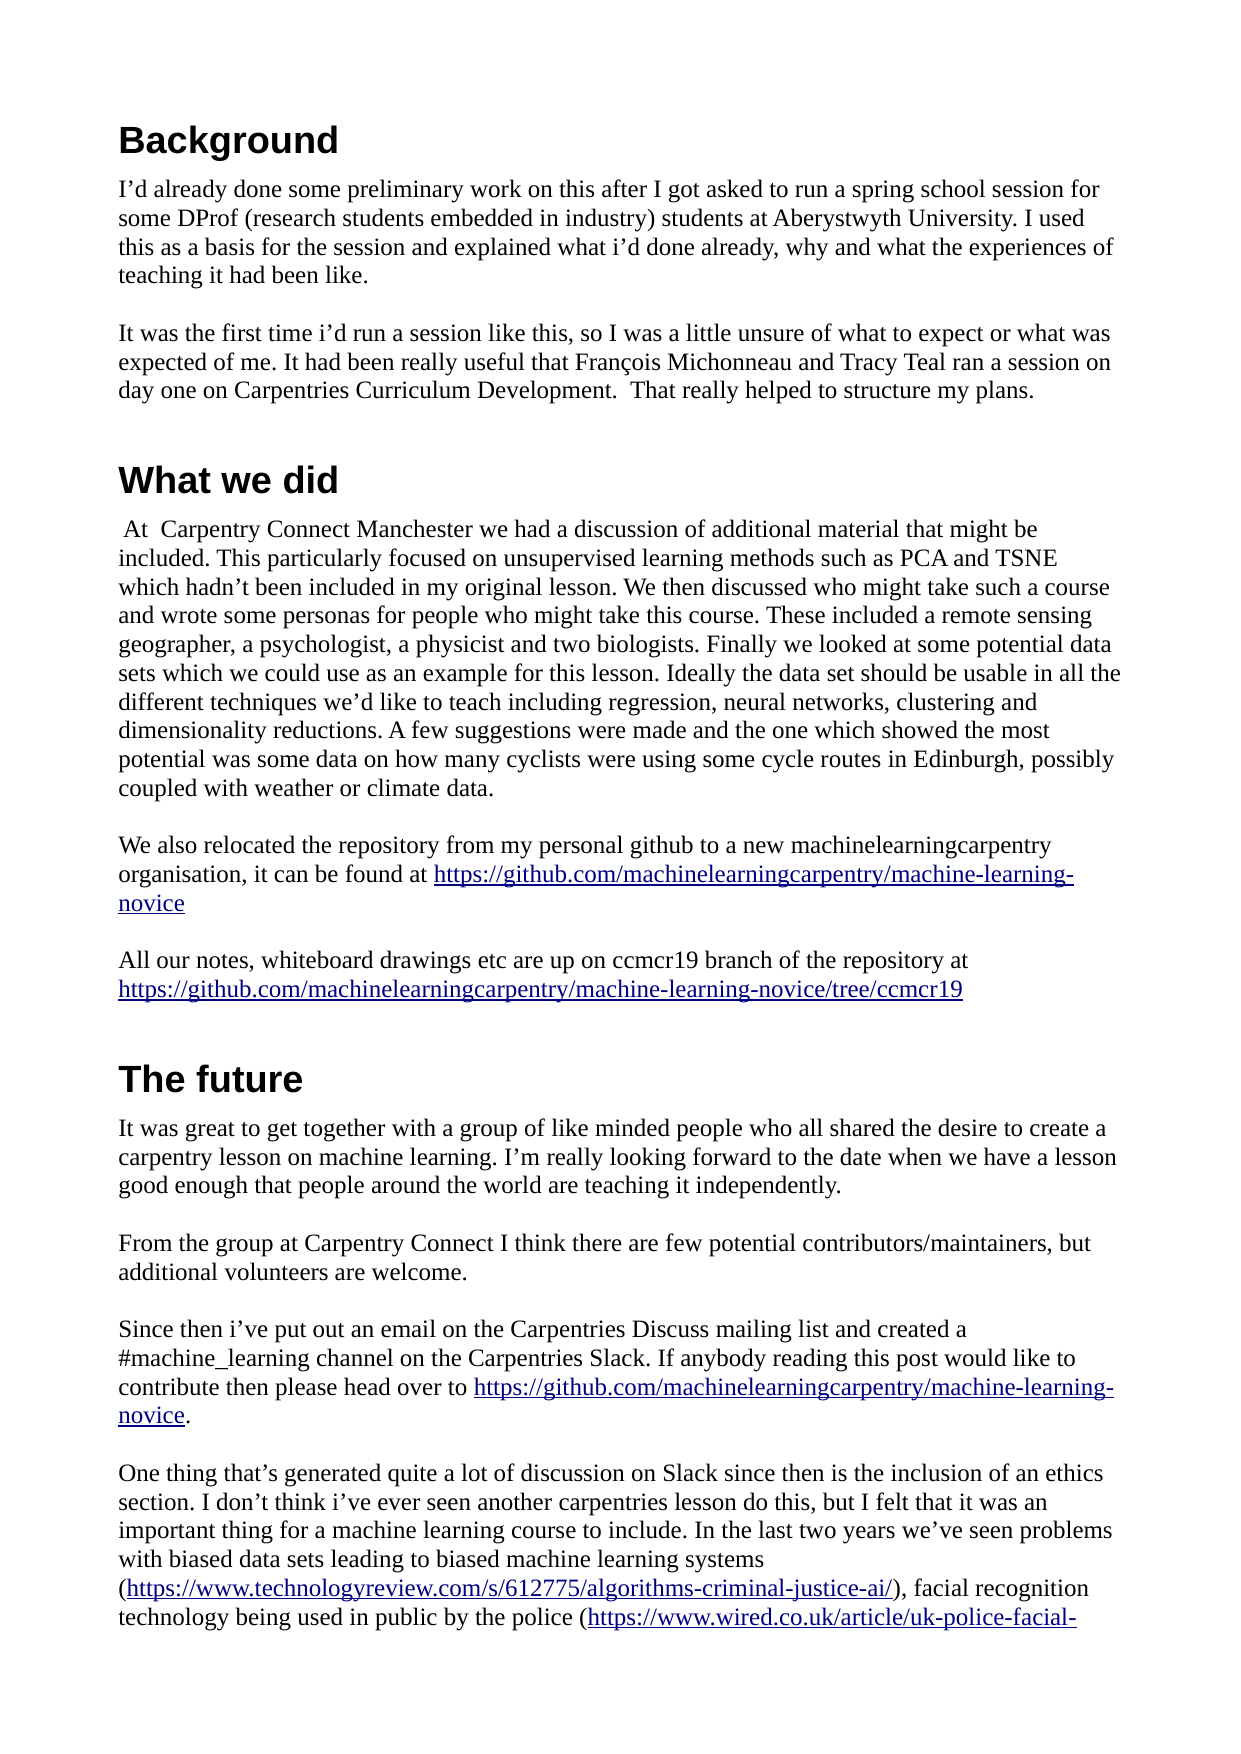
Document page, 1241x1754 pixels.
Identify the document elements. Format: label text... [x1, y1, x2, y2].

subtitle Background [118, 118, 1122, 162]
text It was great to get together with a group of like minded people who all shared the desire to create a carpentry lesson on machine learning. I’m really looking forward to the date when we have a lesson good enough that people around the world are teaching it independently. [118, 1113, 1122, 1199]
text At Carpentry Connect Manchester we had a discussion of additional material that might be included. This particularly focused on unsupervised learning methods such as PCA and TSNE which hadn’t been included in my original lesson. We then discussed who might take such a course and wrote some personas for people who might take this course. These included a remote sensing geographer, a psychologist, a physicist and two biologists. Finally we looked at some potential data sets which we could use as an example for this lesson. Ideally the data set should be usable in all the different techniques we’d like to teach including regression, neural networks, clustering and dimensionality reductions. A few suggestions were made and the one which showed the most potential was some data on how many cyclists were using some cycle routes in Edinburgh, possibly coupled with weather or climate data. [118, 514, 1122, 802]
subtitle The future [118, 1057, 1122, 1100]
text Since then i’ve put out an email on the Carpentries Discuss mailing list and created a #machine_learning channel on the Carpentries Slack. If anybody reading this post would like to contribute then please head over to https://github.com/machinelearningcarpentry/machine-learning-novice. [118, 1314, 1122, 1429]
text It was the first time i’d run a session like this, so I was a little unsure of what to expect or what was expected of me. It had been really useful that François Michonneau and Tracy Teal ran a session on day one on Carpentries Curriculum Development. That really helped to structure my plans. [118, 318, 1122, 404]
text From the group at Carpentry Connect I think there are few potential contributors/maintainers, but additional volunteers are welcome. [118, 1199, 1122, 1285]
text We also relocated the repository from my personal github to a new machinelearningcarpentry organisation, it can be found at https://github.com/machinelearningcarpentry/machine-learning-novice [118, 830, 1122, 917]
text I’d already done some preliminary work on this after I got asked to run a spring school session for some DProf (research students embedded in industry) students at Aberystwyth University. I used this as a basis for the session and explained what i’d done already, why and what the experiences of teaching it had been like. [118, 174, 1122, 289]
text One thing that’s generated quite a lot of discussion on Slack since then is the inclusion of an ethics section. I don’t think i’ve ever seen another carpentries lesson do this, but I felt that it was an important thing for a machine learning course to include. In the last two years we’ve seen problems with biased data sets leading to biased machine learning systems (https://www.technologyreview.com/s/612775/algorithms-criminal-justice-ai/), facial recognition technology being used in public by the police (https://www.wired.co.uk/article/uk-police-facial- [118, 1458, 1122, 1630]
text All our notes, whiteboard drawings etc are up on ccmcr19 branch of the repository at https://github.com/machinelearningcarpentry/machine-learning-novice/tree/ccmcr19 [118, 945, 1122, 1003]
subtitle What we did [118, 458, 1122, 502]
